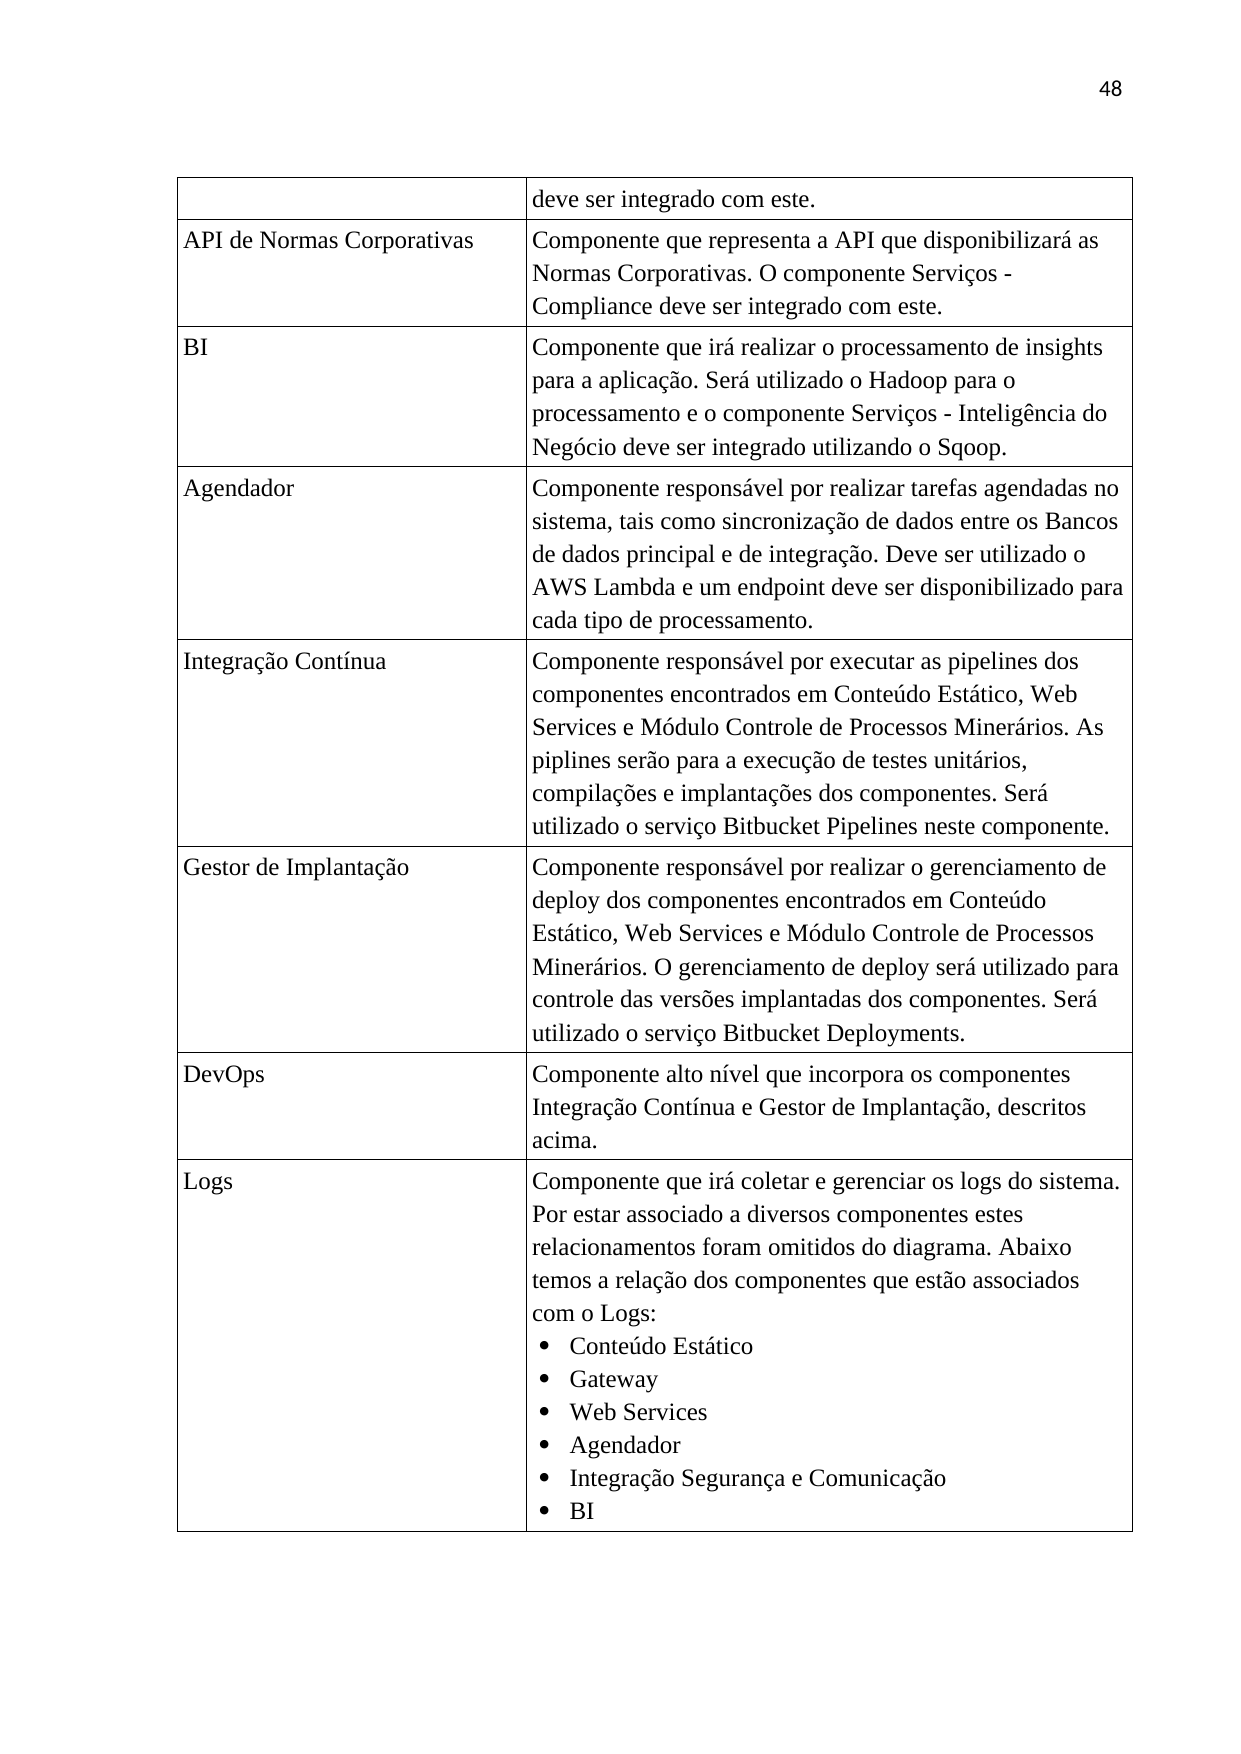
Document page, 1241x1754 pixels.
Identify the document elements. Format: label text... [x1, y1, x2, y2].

table_cell [178, 178, 526, 218]
table_cell Gestor de Implantação [178, 847, 526, 1052]
table_cell Agendador [178, 467, 526, 639]
table_cell BI [178, 327, 526, 466]
table_cell Componente responsável por realizar o gerenciamento de deploy dos componentes encontrados em Conteúdo Estático, Web Services e Módulo Controle de Processos Minerários. O gerenciamento de deploy será utilizado para controle das versões implantadas dos componentes. Será utilizado o serviço Bitbucket Deployments. [527, 847, 1132, 1052]
table_cell API de Normas Corporativas [178, 220, 526, 326]
table_cell Componente responsável por executar as pipelines dos componentes encontrados em Conteúdo Estático, Web Services e Módulo Controle de Processos Minerários. As piplines serão para a execução de testes unitários, compilações e implantações dos componentes. Será utilizado o serviço Bitbucket Pipelines neste componente. [527, 640, 1132, 846]
table_cell Componente que irá coletar e gerenciar os logs do sistema. Por estar associado a diversos componentes estes relacionamentos foram omitidos do diagrama. Abaixo temos a relação dos componentes que estão associados com o Logs: Conteúdo Estático Gateway Web Services Agendador Integração Segurança e Comunicação BI [527, 1160, 1132, 1531]
table_cell DevOps [178, 1053, 526, 1159]
table_cell Logs [178, 1160, 526, 1531]
table_cell Integração Contínua [178, 640, 526, 846]
table_cell Componente alto nível que incorpora os componentes Integração Contínua e Gestor de Implantação, descritos acima. [527, 1053, 1132, 1159]
table_cell deve ser integrado com este. [527, 178, 1132, 218]
table_cell Componente responsável por realizar tarefas agendadas no sistema, tais como sincronização de dados entre os Bancos de dados principal e de integração. Deve ser utilizado o AWS Lambda e um endpoint deve ser disponibilizado para cada tipo de processamento. [527, 467, 1132, 639]
table_cell Componente que irá realizar o processamento de insights para a aplicação. Será utilizado o Hadoop para o processamento e o componente Serviços - Inteligência do Negócio deve ser integrado utilizando o Sqoop. [527, 327, 1132, 466]
table_cell Componente que representa a API que disponibilizará as Normas Corporativas. O componente Serviços - Compliance deve ser integrado com este. [527, 220, 1132, 326]
